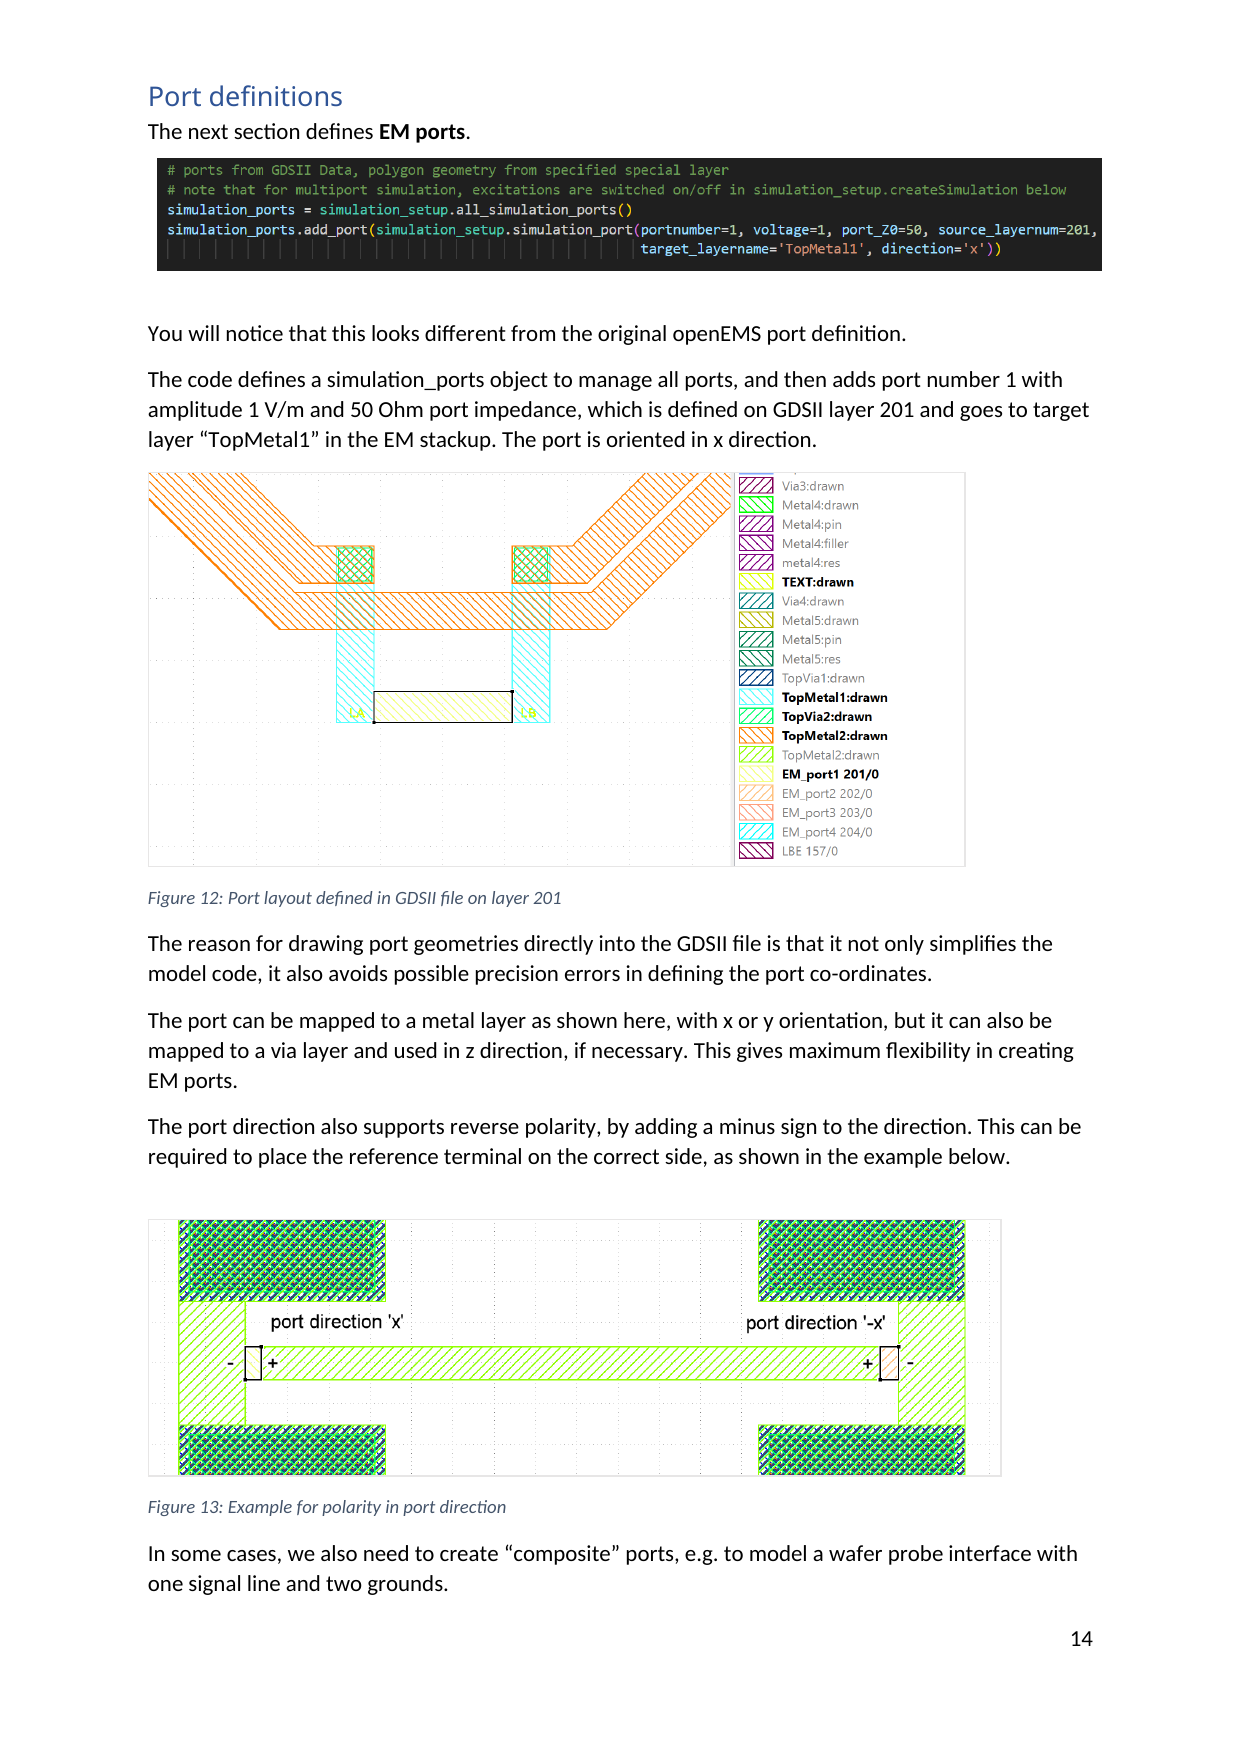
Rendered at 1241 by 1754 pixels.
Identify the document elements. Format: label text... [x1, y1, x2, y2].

text The port direction also supports reverse polarity, by adding a minus sign to the direction. This can be required to place the reference terminal on the correct side, as shown in the example below. [148, 1112, 1093, 1200]
text The reason for drawing port geometries directly into the GDSII file is that it not only simplifies the model code, it also avoids possible precision errors in defining the port co-ordinates. [148, 929, 1093, 987]
picture [157, 158, 1102, 271]
text The port can be mapped to a metal layer as shown here, with x or y orientation, but it can also be mapped to a via layer and used in z direction, if necessary. This gives maximum flexibility in creating EM ports. [148, 1006, 1093, 1094]
subtitle Port definitions [148, 78, 1093, 115]
text The code defines a simulation_ports object to manage all ports, and then adds port number 1 with amplitude 1 V/m and 50 Ohm port impedance, which is defined on GDSII layer 201 and goes to target layer “TopMetal1” in the EM stackup. The port is oriented in x direction. [148, 365, 1093, 453]
text Figure 12: Port layout defined in GDSII file on layer 201 [148, 886, 1093, 909]
text The next section defines EM ports. [148, 117, 1093, 145]
text In some cases, we also need to create “composite” ports, e.g. to model a wafer probe interface with one signal line and two grounds. [148, 1539, 1093, 1597]
text You will notice that this looks different from the original openEMS port definition. [148, 319, 1093, 347]
text Figure 13: Example for polarity in port direction [148, 1496, 1093, 1518]
picture [149, 1220, 1000, 1475]
picture [149, 473, 964, 866]
